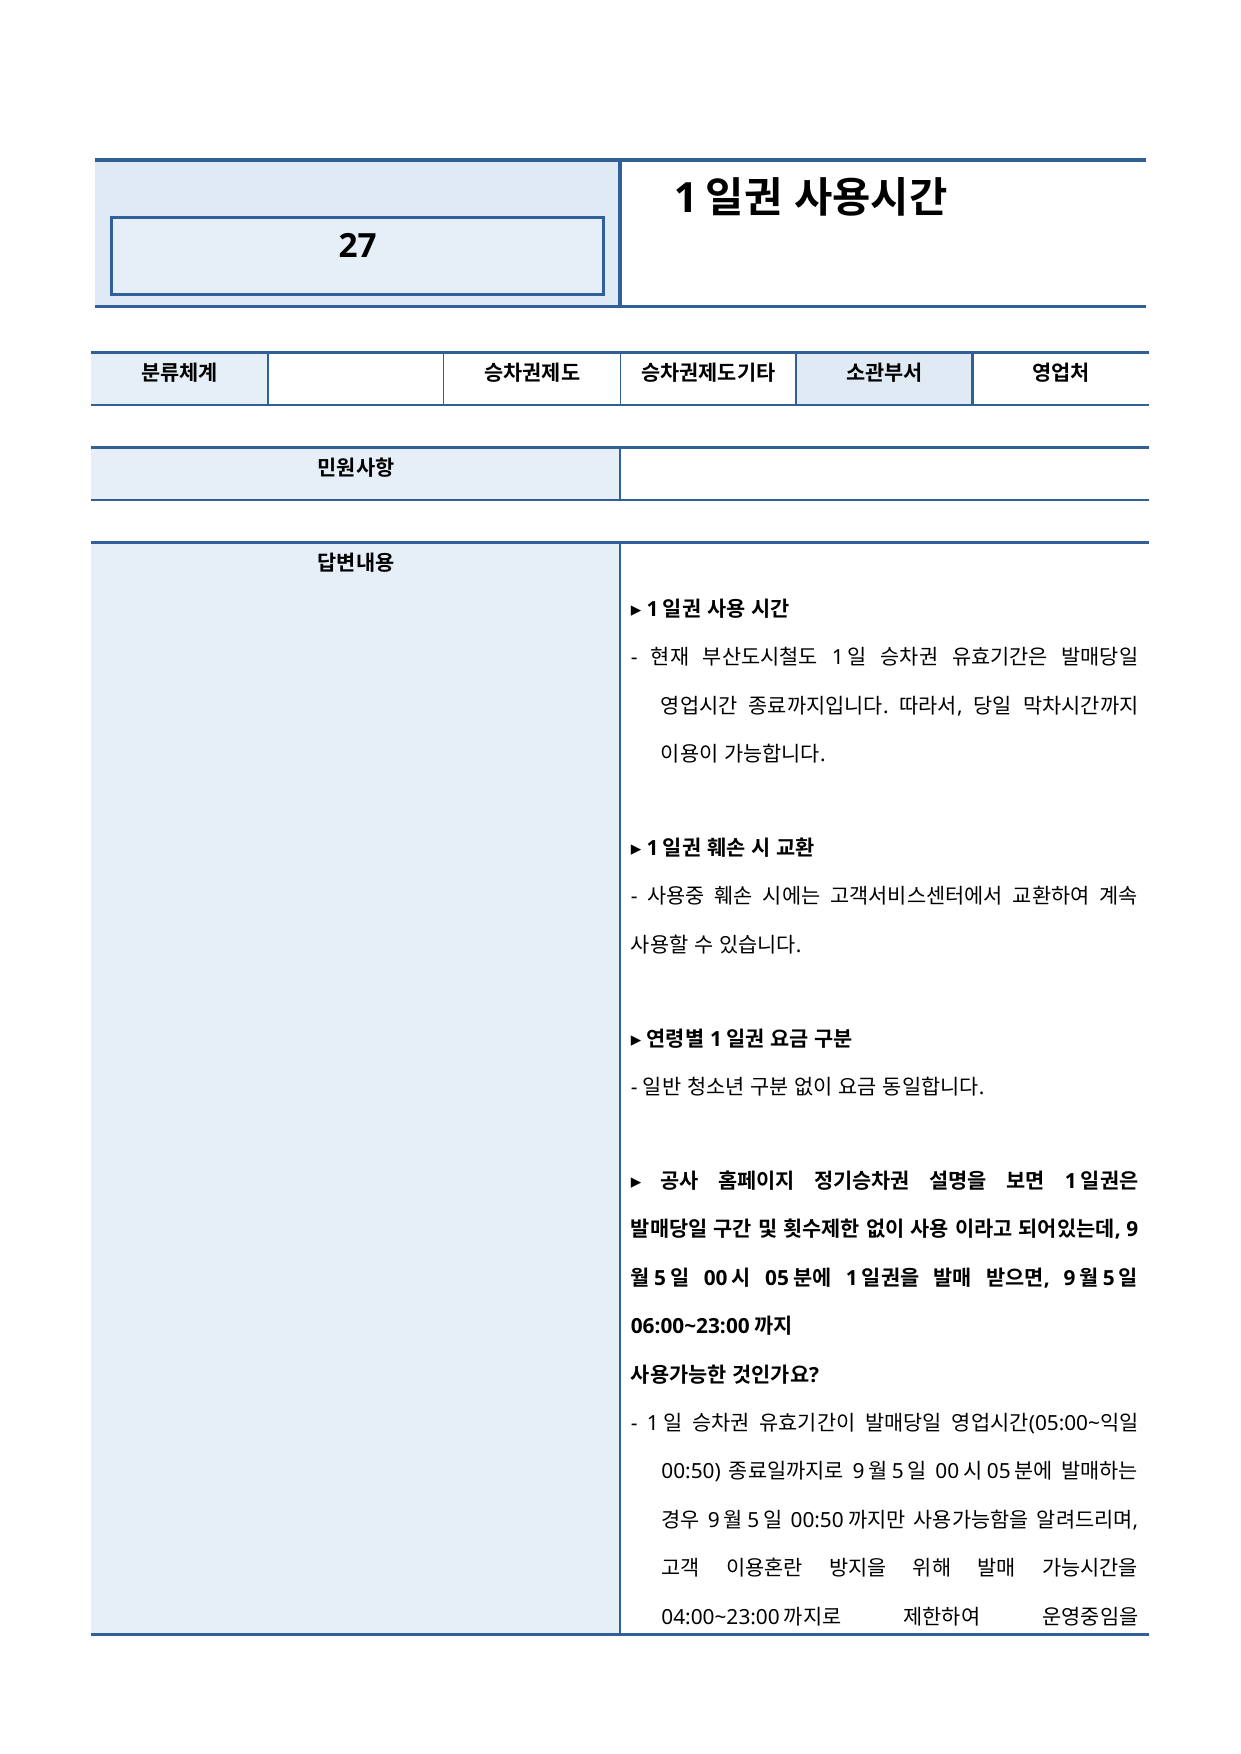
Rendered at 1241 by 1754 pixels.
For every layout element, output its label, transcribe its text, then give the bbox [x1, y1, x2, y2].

table_header 소관부서 [797, 354, 971, 404]
table_header 분류체계 [91, 354, 267, 404]
table_header [95, 162, 618, 305]
table_header 1일권 사용시간 [622, 162, 1146, 305]
table_header 영업처 [974, 354, 1149, 404]
table_header [269, 354, 443, 404]
table_header 답변내용 [91, 544, 619, 1633]
table_header 승차권제도 [444, 354, 620, 404]
table_header ▸ 1일권 사용 시간 - 현재 부산도시철도 1일 승차권 유효기간은 발매당일 영업시간 종료까지입니다. 따라서, 당일 막차시간까지 이용이 가능합니다. ▸ 1일권 훼손 시 교환 - 사용중 훼손 시에는 고객서비스센터에서 교환하여 계속 사용할 수 있습니다. ▸ 연령별 1일권 요금 구분 - 일반 청소년 구분 없이 요금 동일합니다. ▸ 공사 홈페이지 정기승차권 설명을 보면 1일권은 발매당일 구간 및 횟수제한 없이 사용 이라고 되어있는데, 9월5일 00시 05분에 1일권을 발매 받으면, 9월5일 06:00~23:00까지 사용가능한 것인가요? - 1일 승차권 유효기간이 발매당일 영업시간(05:00~익일00:50) 종료일까지로 9월5일 00시05분에 발매하는 경우 9월5일 00:50까지만 사용가능함을 알려드리며, 고객 이용혼란 방지을 위해 발매 가능시간을 04:00~23:00까지로 제한하여 운영중임을 [621, 544, 1149, 1633]
table_header [621, 449, 1149, 499]
table_header 27 [113, 219, 602, 293]
table_header 민원사항 [91, 449, 619, 499]
table_header 승차권제도기타 [621, 354, 795, 404]
